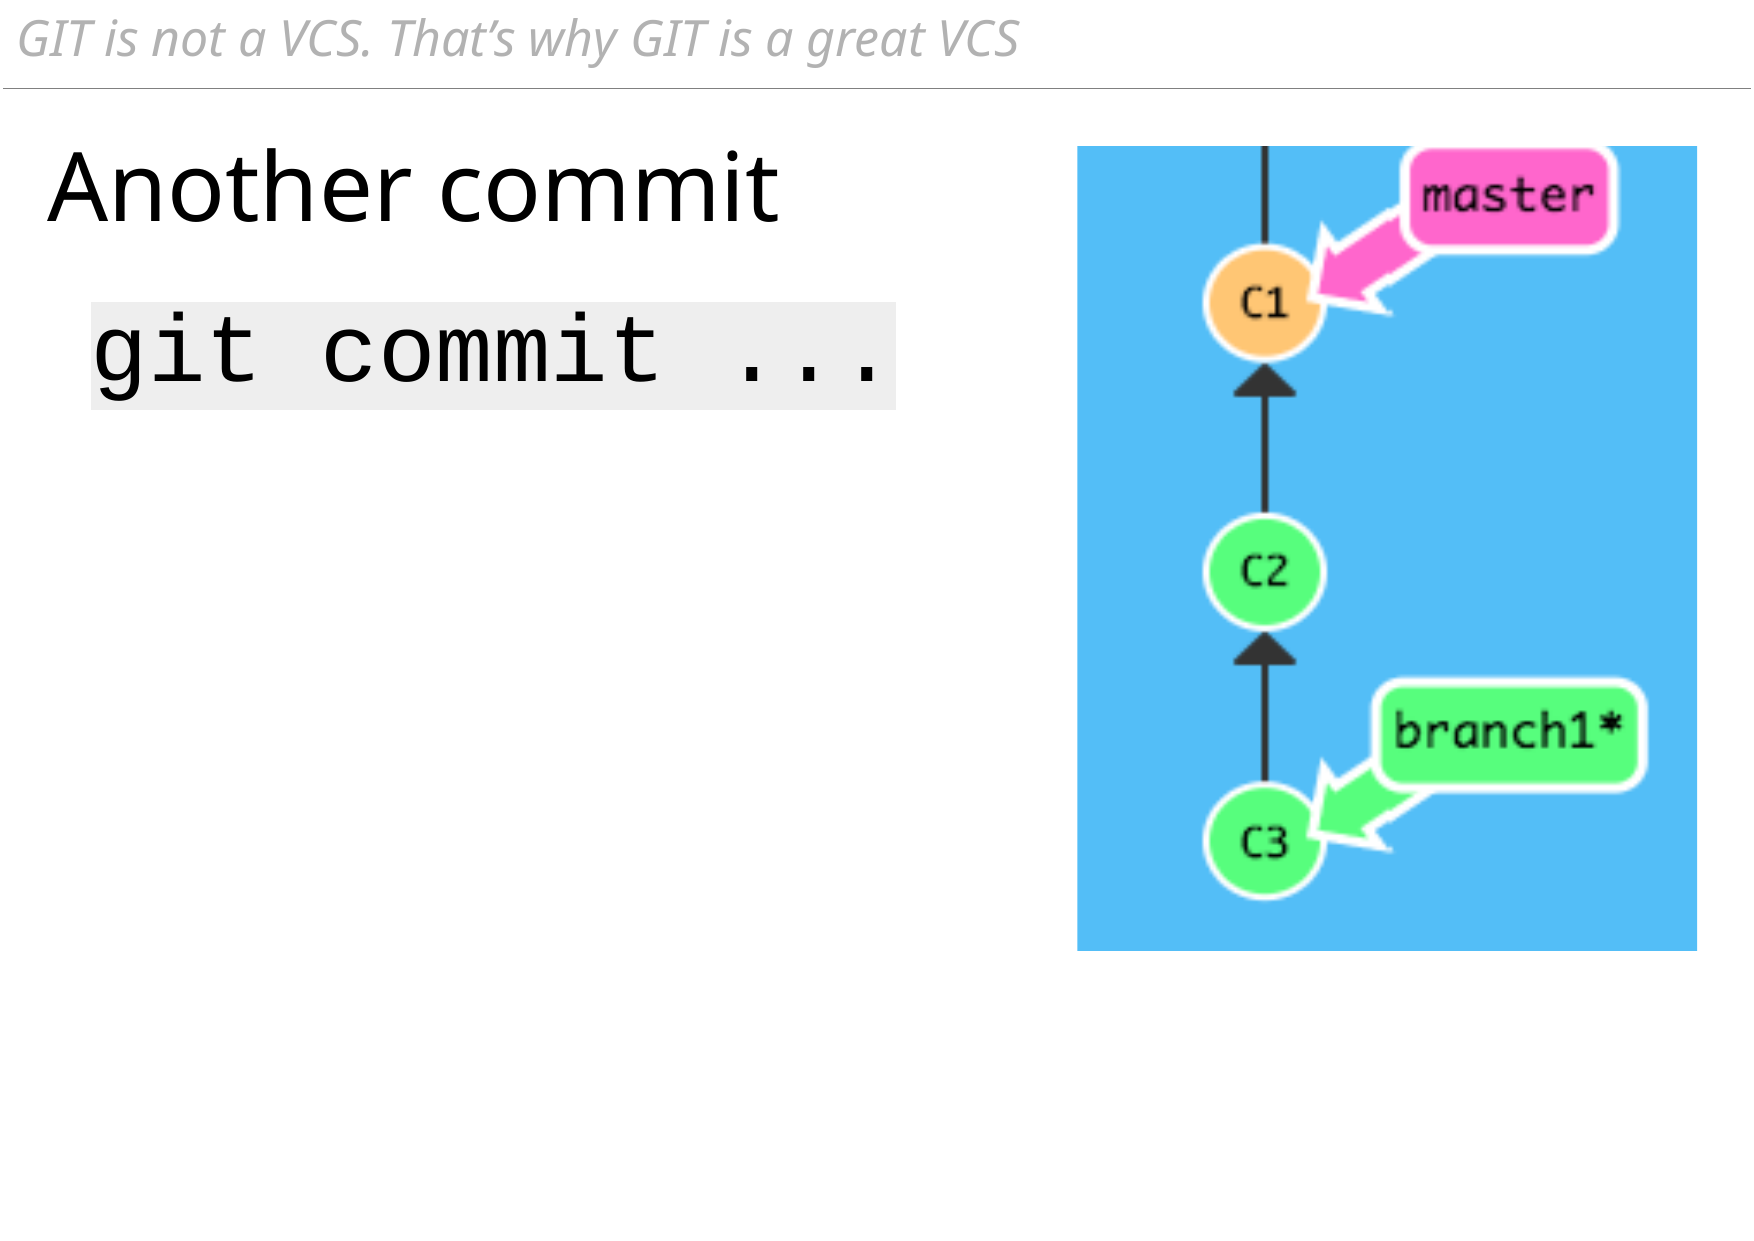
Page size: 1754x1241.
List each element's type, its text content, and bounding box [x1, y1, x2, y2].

text [1698, 302, 1751, 410]
text Another commit [3, 118, 1751, 250]
text git commit ... [3, 302, 1077, 410]
picture [1077, 146, 1698, 951]
